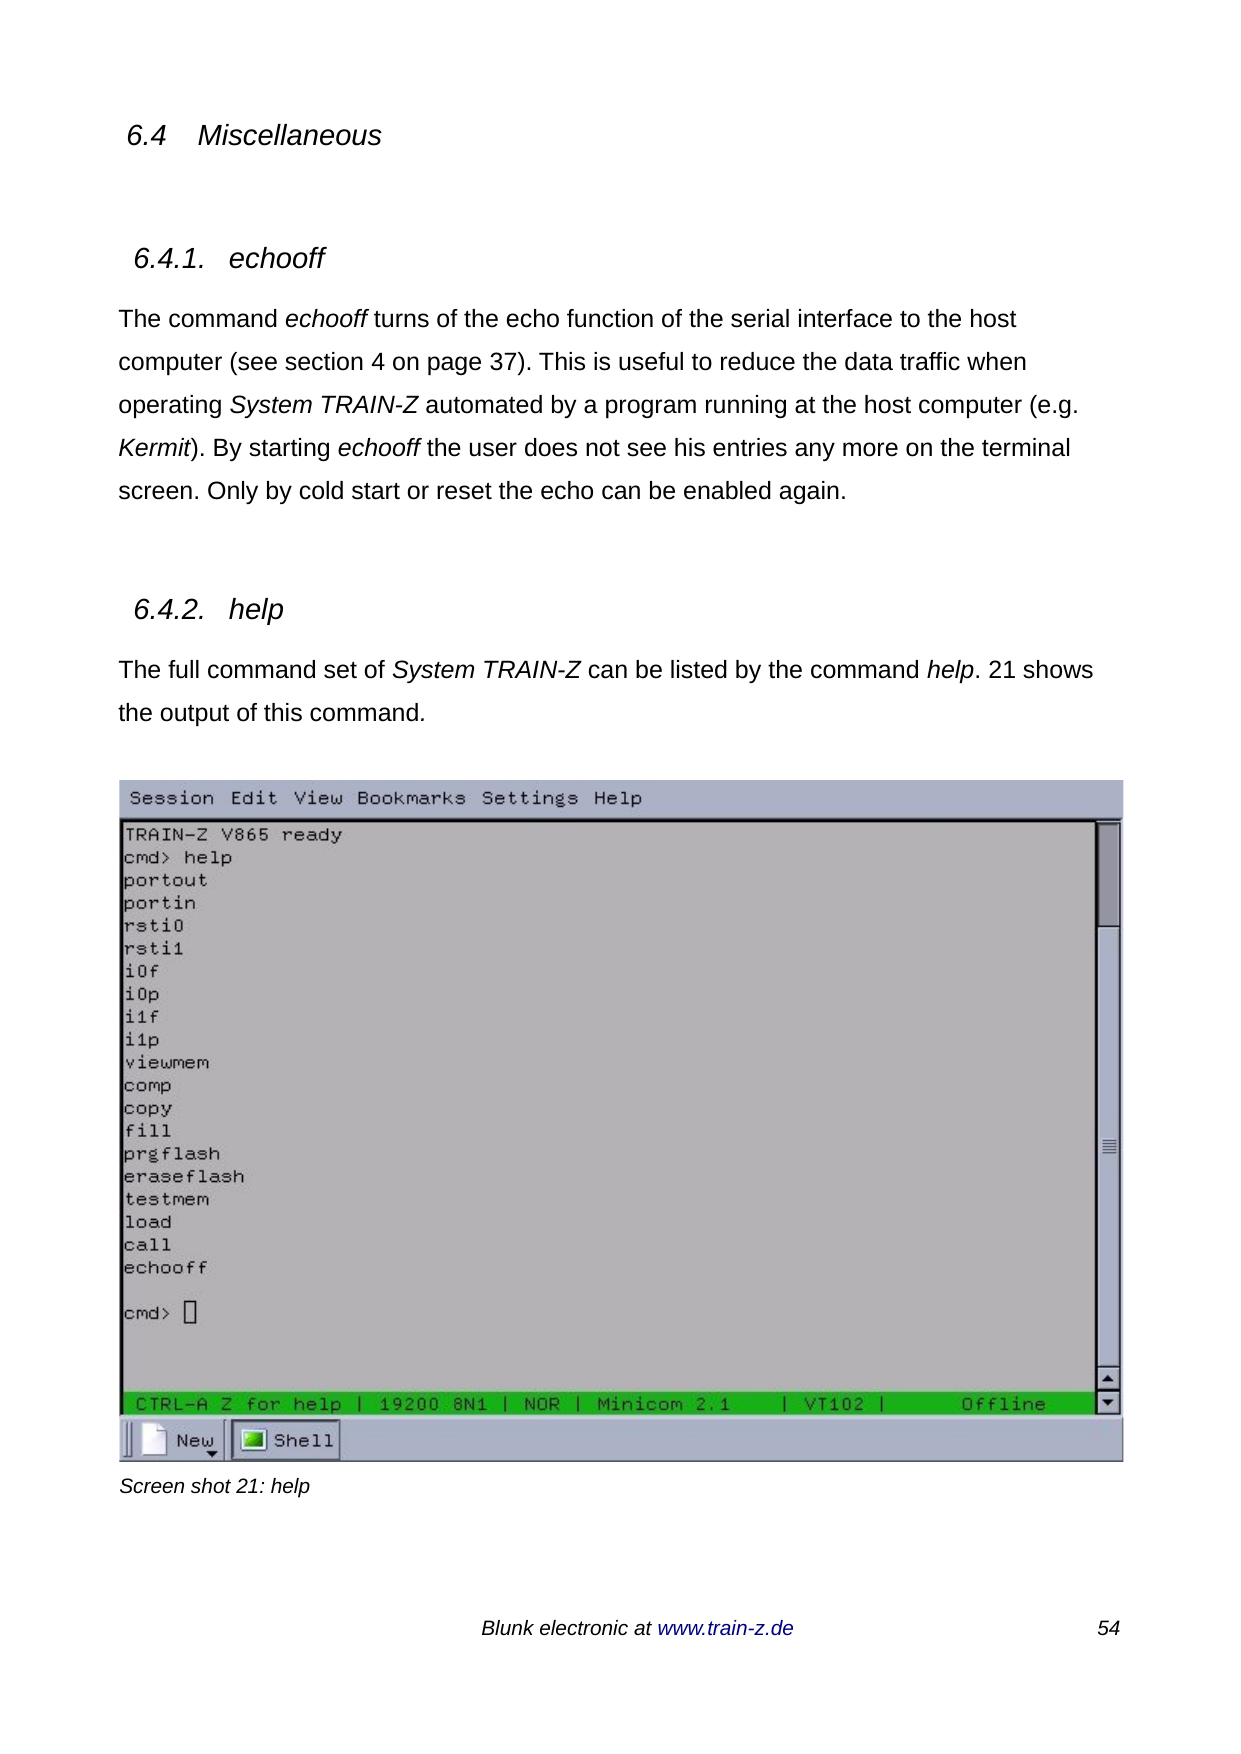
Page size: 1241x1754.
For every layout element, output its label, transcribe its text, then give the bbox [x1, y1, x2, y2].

subtitle help [133, 592, 1122, 626]
text [119, 768, 1123, 780]
text Screen shot 21: help [119, 1462, 1123, 1497]
subtitle echooff [133, 241, 1122, 274]
text The command echooff turns of the echo function of the serial interface to the host computer (see section 4 on page 39). This is useful to reduce the data traffic when operating System TRAIN-Z automated by a program running at the host computer (e.g. Kermit). By starting echooff the user does not see his entries any more on the terminal screen. Only by cold start or reset the echo can be enabled again. [118, 304, 1122, 505]
subtitle Miscellaneous [118, 118, 1122, 152]
picture [119, 780, 1124, 1462]
text The full command set of System TRAIN-Z can be listed by the command help. 21 shows the output of this command. [118, 655, 1122, 727]
